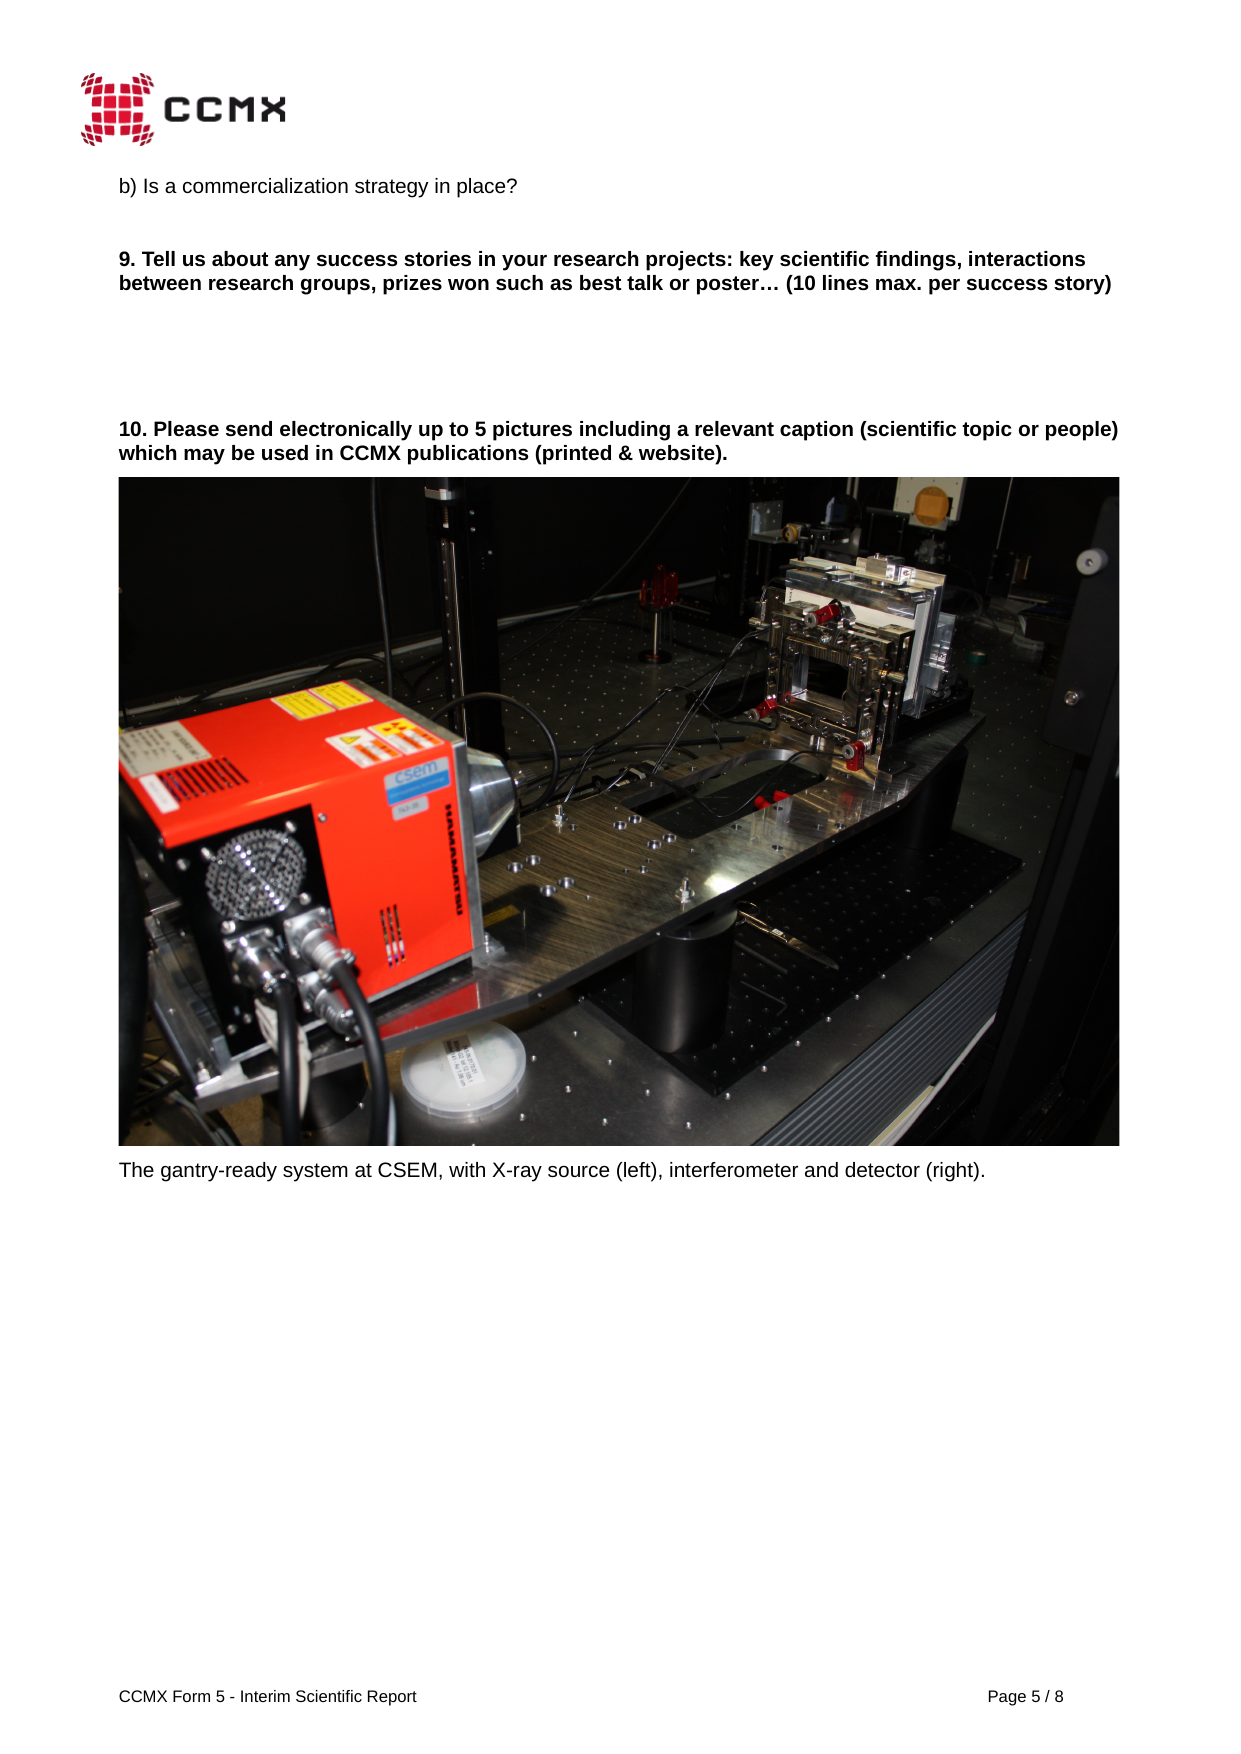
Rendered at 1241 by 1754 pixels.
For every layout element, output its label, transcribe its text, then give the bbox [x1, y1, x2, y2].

text 9. Tell us about any success stories in your research projects: key scientific findings, interactions between research groups, prizes won such as best talk or poster… (10 lines max. per success story) [118, 247, 1122, 295]
picture [118, 477, 1120, 1146]
text 10. Please send electronically up to 5 pictures including a relevant caption (scientific topic or people) which may be used in CCMX publications (printed & website). [118, 417, 1122, 465]
text The gantry-ready system at CSEM, with X-ray source (left), interferometer and detector (right). [118, 1158, 1122, 1182]
picture [81, 73, 286, 146]
text b) Is a commercialization strategy in place? [118, 174, 1122, 198]
